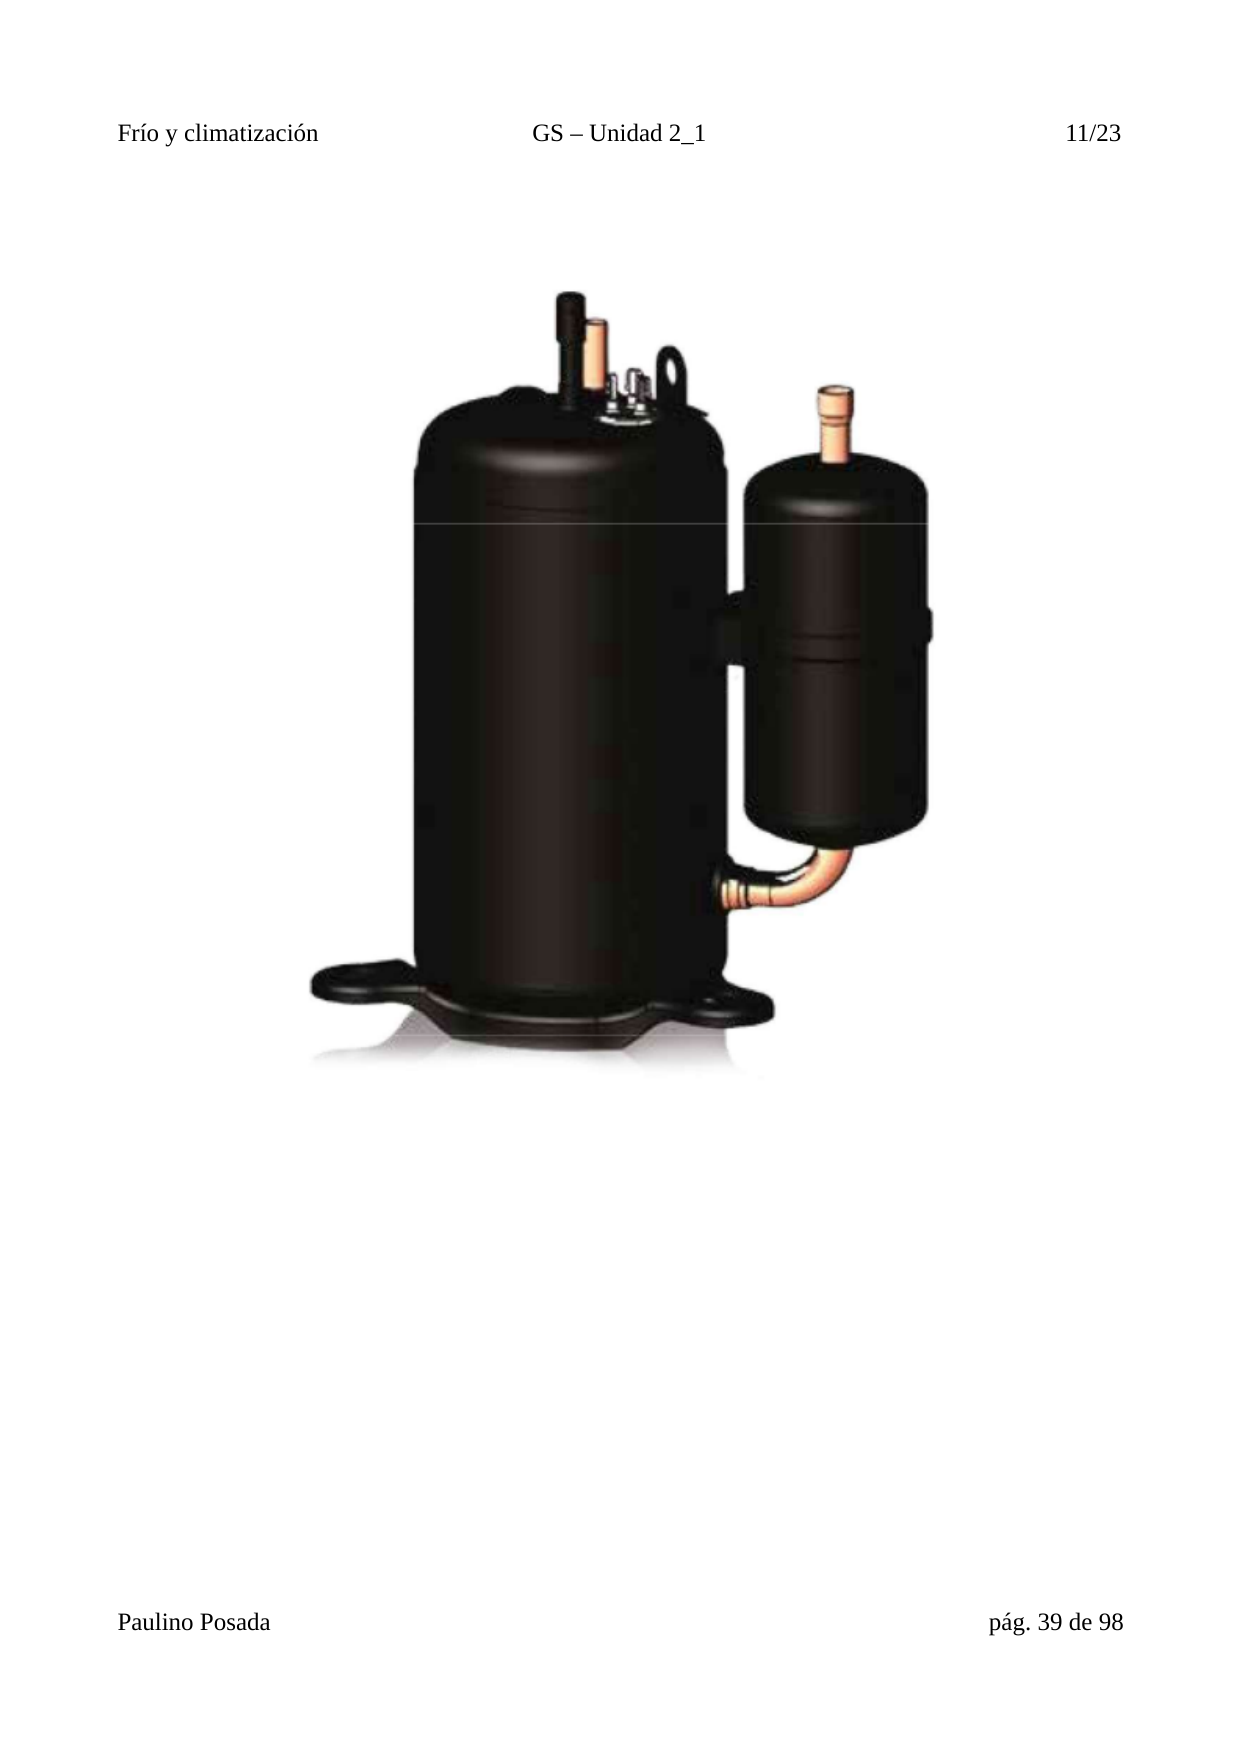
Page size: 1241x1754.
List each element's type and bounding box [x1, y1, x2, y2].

picture [275, 262, 965, 1110]
